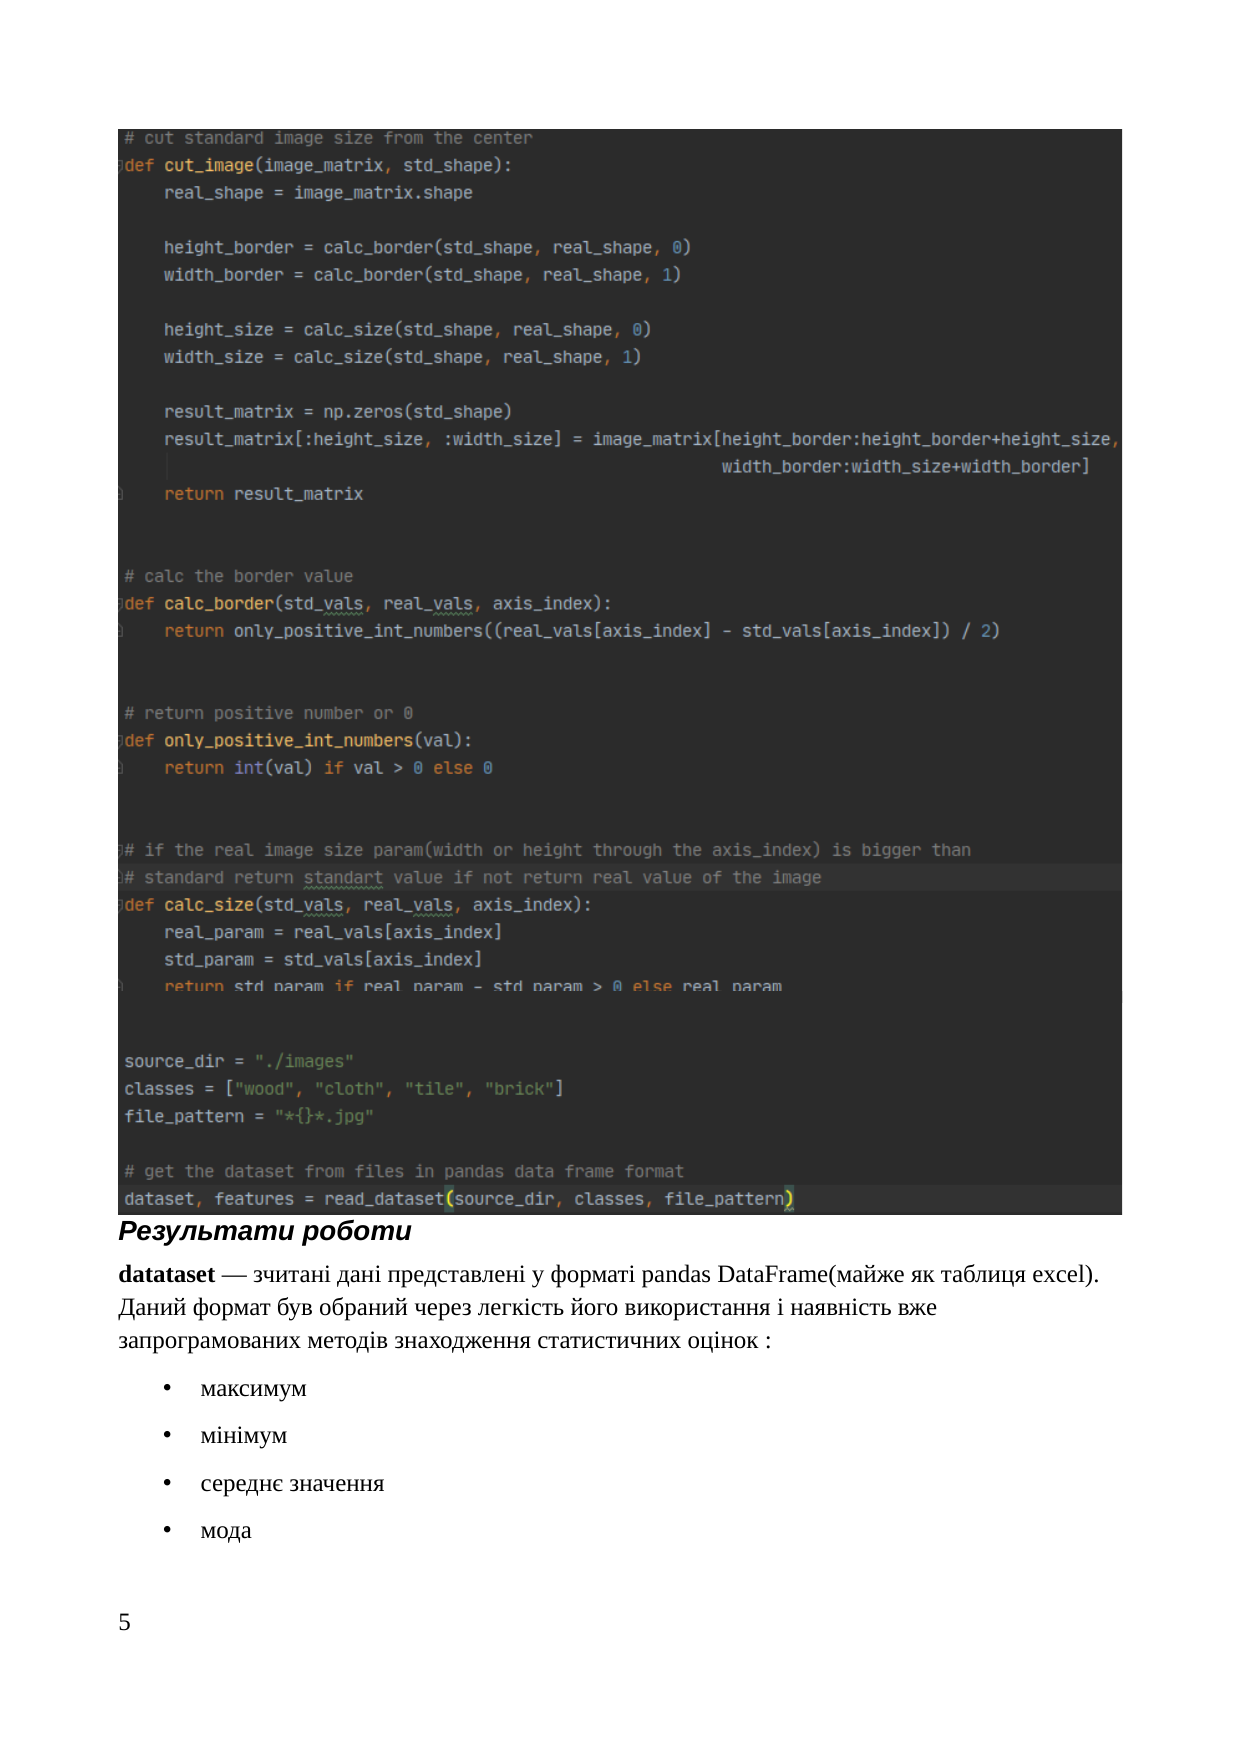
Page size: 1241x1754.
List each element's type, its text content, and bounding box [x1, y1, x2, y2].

text datataset — зчитані дані представлені у форматі pandas DataFrame(майже як таблиця excel). Даний формат був обраний через легкість його використання і наявність вже запрограмованих методів знаходження статистичних оцінок : [118, 1259, 1122, 1354]
list мода [163, 1516, 1122, 1544]
subtitle Результати роботи [118, 1215, 1122, 1247]
list максимум [163, 1373, 1122, 1401]
list мінімум [163, 1420, 1122, 1449]
list середнє значення [163, 1468, 1122, 1497]
picture [118, 129, 1123, 1215]
subtitle [118, 118, 1122, 129]
